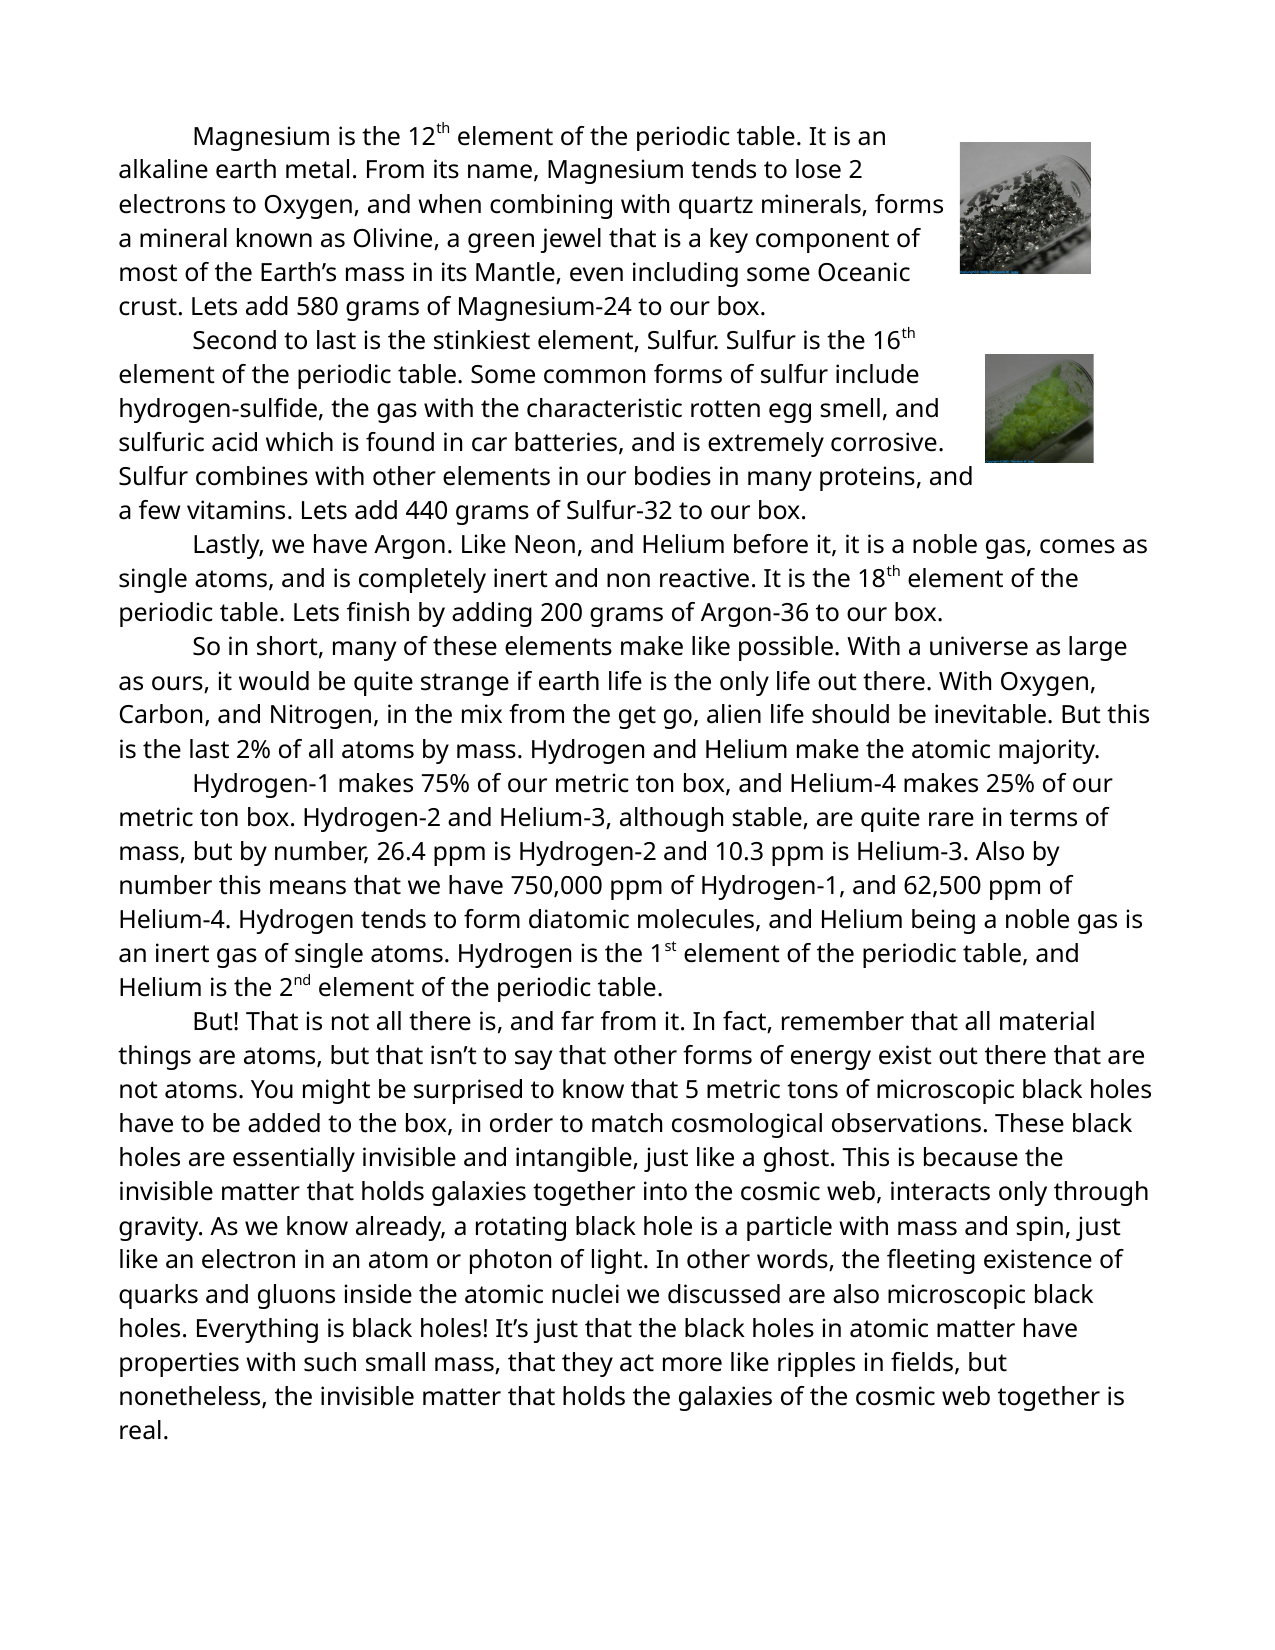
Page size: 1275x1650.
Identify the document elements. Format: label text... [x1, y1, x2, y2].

text So in short, many of these elements make like possible. With a universe as large as ours, it would be quite strange if earth life is the only life out there. With Oxygen, Carbon, and Nitrogen, in the mix from the get go, alien life should be inevitable. But this is the last 2% of all atoms by mass. Hydrogen and Helium make the atomic majority. [118, 629, 1157, 765]
text Hydrogen-1 makes 75% of our metric ton box, and Helium-4 makes 25% of our metric ton box. Hydrogen-2 and Helium-3, although stable, are quite rare in terms of mass, but by number, 26.4 ppm is Hydrogen-2 and 10.3 ppm is Helium-3. Also by number this means that we have 750,000 ppm of Hydrogen-1, and 62,500 ppm of Helium-4. Hydrogen tends to form diatomic molecules, and Helium being a noble gas is an inert gas of single atoms. Hydrogen is the 1st element of the periodic table, and Helium is the 2nd element of the periodic table. [118, 765, 1157, 1004]
text Second to last is the stinkiest element, Sulfur. Sulfur is the 16th element of the periodic table. Some common forms of sulfur include hydrogen-sulfide, the gas with the characteristic rotten egg smell, and sulfuric acid which is found in car batteries, and is extremely corrosive. Sulfur combines with other elements in our bodies in many proteins, and a few vitamins. Lets add 440 grams of Sulfur-32 to our box. [118, 322, 1157, 527]
text But! That is not all there is, and far from it. In fact, remember that all material things are atoms, but that isn’t to say that other forms of energy exist out there that are not atoms. You might be surprised to know that 5 metric tons of microscopic black holes have to be added to the box, in order to match cosmological observations. These black holes are essentially invisible and intangible, just like a ghost. This is because the invisible matter that holds galaxies together into the cosmic web, interacts only through gravity. As we know already, a rotating black hole is a particle with mass and spin, just like an electron in an atom or photon of light. In other words, the fleeting existence of quarks and gluons inside the atomic nuclei we discussed are also microscopic black holes. Everything is black holes! It’s just that the black holes in atomic matter have properties with such small mass, that they act more like ripples in fields, but nonetheless, the invisible matter that holds the galaxies of the cosmic web together is real. [118, 1004, 1157, 1447]
picture [985, 354, 1094, 463]
text Magnesium is the 12th element of the periodic table. It is an alkaline earth metal. From its name, Magnesium tends to lose 2 electrons to Oxygen, and when combining with quartz minerals, forms a mineral known as Olivine, a green jewel that is a key component of most of the Earth’s mass in its Mantle, even including some Oceanic crust. Lets add 580 grams of Magnesium-24 to our box. [118, 118, 1157, 322]
text Lastly, we have Argon. Like Neon, and Helium before it, it is a noble gas, comes as single atoms, and is completely inert and non reactive. It is the 18th element of the periodic table. Lets finish by adding 200 grams of Argon-36 to our box. [118, 527, 1157, 629]
picture [959, 142, 1091, 274]
